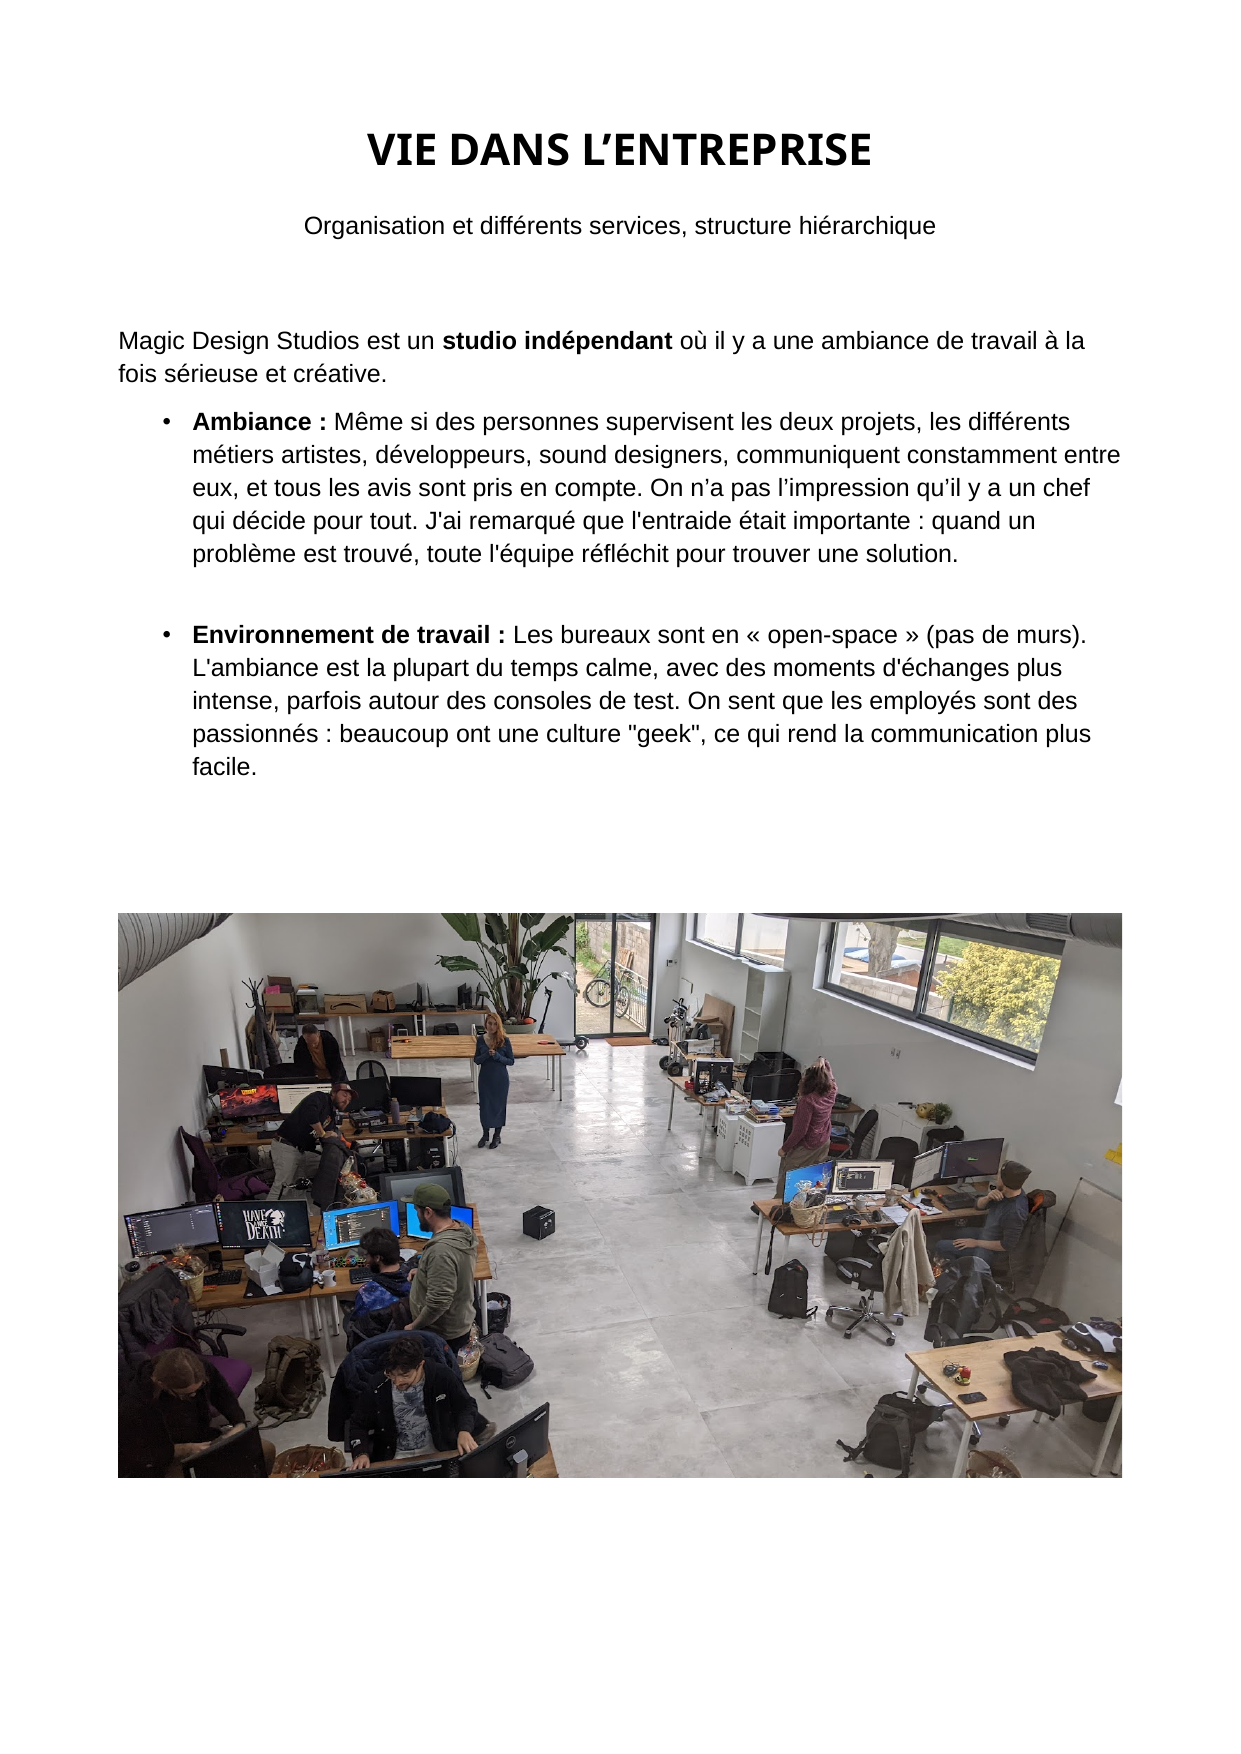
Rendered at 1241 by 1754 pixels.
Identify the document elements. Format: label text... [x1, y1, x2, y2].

text VIE DANS L’ENTREPRISE [118, 118, 1122, 178]
text Organisation et différents services, structure hiérarchique [118, 211, 1122, 240]
list Ambiance : Même si des personnes supervisent les deux projets, les différents métiers artistes, développeurs, sound designers, communiquent constamment entre eux, et tous les avis sont pris en compte. On n’a pas l’impression qu’il y a un chef qui décide pour tout. J'ai remarqué que l'entraide était importante : quand un problème est trouvé, toute l'équipe réfléchit pour trouver une solution. [162, 407, 1122, 601]
picture [118, 913, 1123, 1478]
text Magic Design Studios est un studio indépendant où il y a une ambiance de travail à la fois sérieuse et créative. [118, 326, 1122, 388]
list Environnement de travail : Les bureaux sont en « open-space » (pas de murs). L'ambiance est la plupart du temps calme, avec des moments d'échanges plus intense, parfois autour des consoles de test. On sent que les employés sont des passionnés : beaucoup ont une culture "geek", ce qui rend la communication plus facile. [162, 620, 1122, 847]
